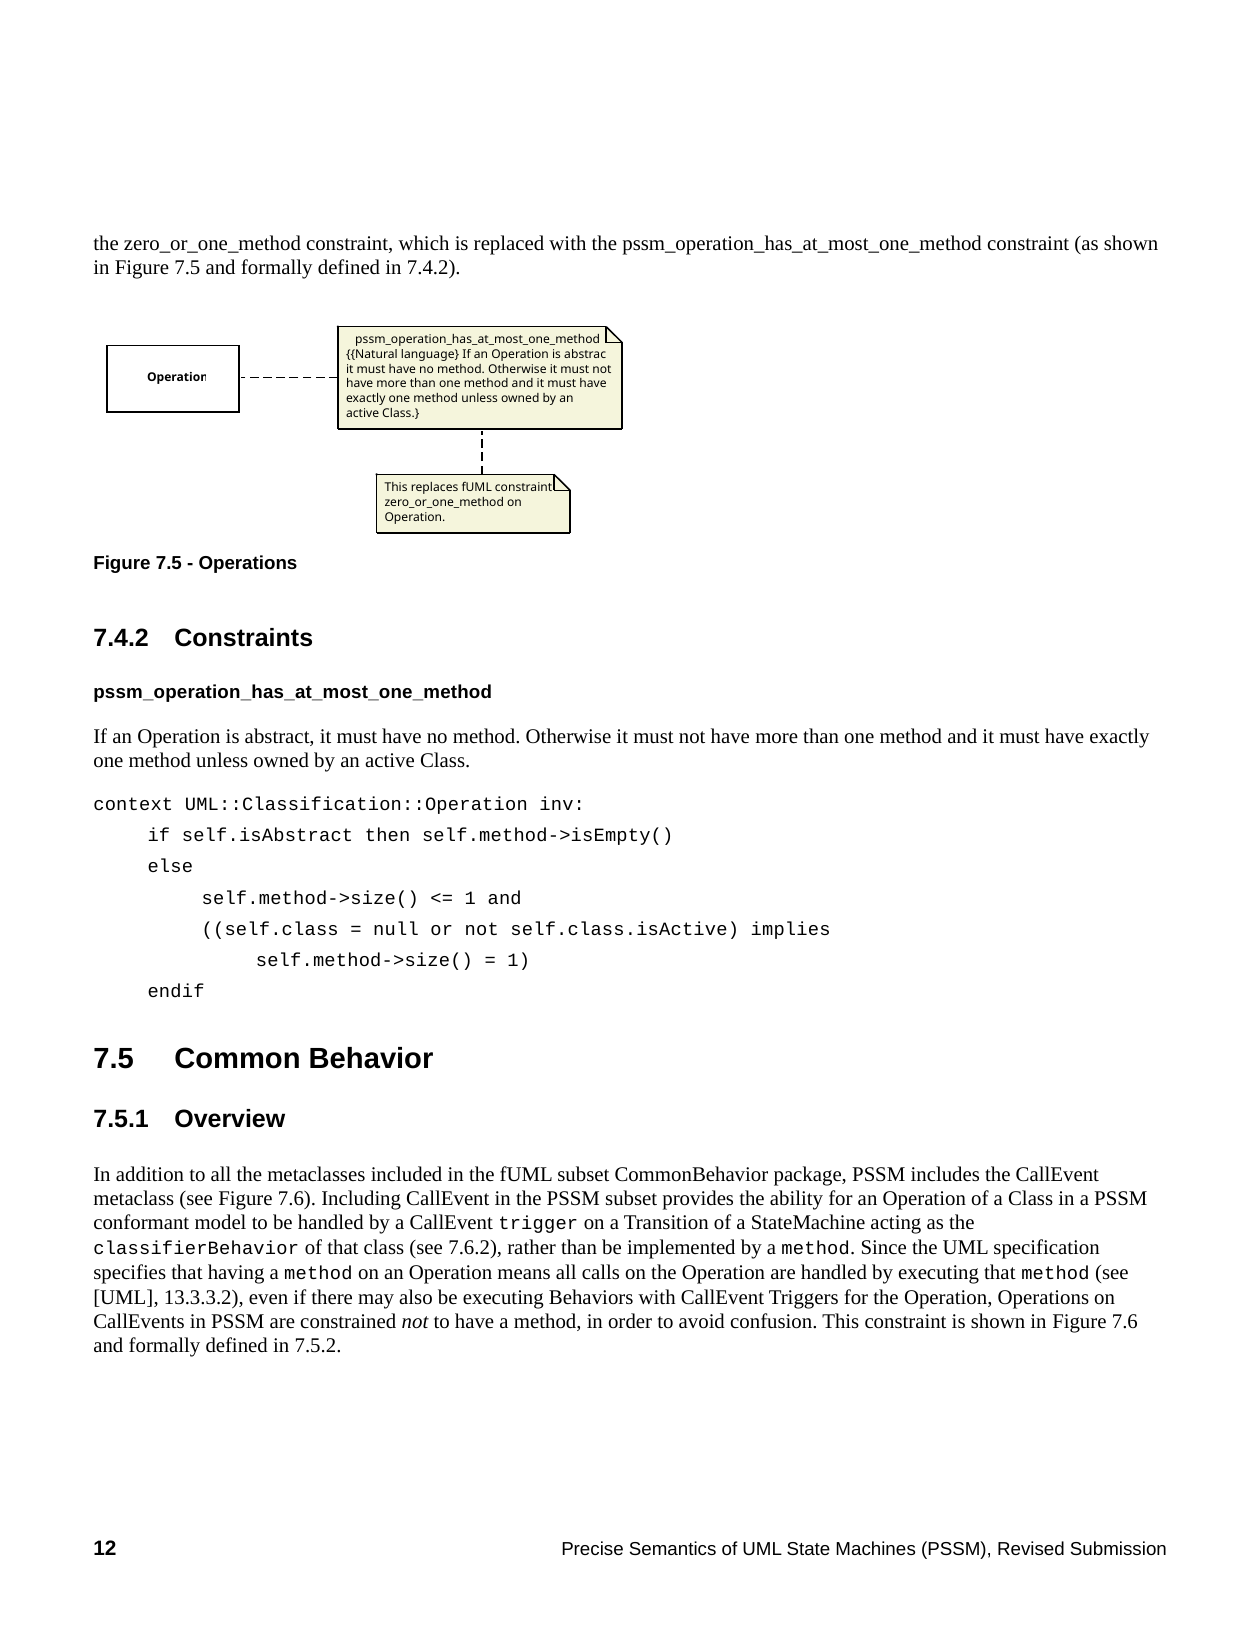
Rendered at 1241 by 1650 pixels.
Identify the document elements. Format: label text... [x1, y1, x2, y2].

text ((self.class = null or not self.class.isActive) implies [93, 918, 1164, 941]
subtitle Overview [93, 1103, 1164, 1133]
text else [93, 856, 1164, 878]
subtitle Common Behavior [93, 1039, 1164, 1074]
text if self.isAbstract then self.method->isEmpty() [93, 824, 1164, 847]
subtitle pssm_operation_has_at_most_one_method [93, 681, 1164, 703]
text If an Operation is abstract, it must have no method. Otherwise it must not have more than one method and it must have exactly one method unless owned by an active Class. [93, 724, 1164, 772]
text self.method->size() = 1) [93, 949, 1164, 972]
text Figure 7.5 - Operations [93, 313, 637, 573]
text the zero_or_one_method constraint, which is replaced with the pssm_operation_has_at_most_one_method constraint (as shown in Figure 7.5 and formally defined in 7.4.2). [93, 231, 1164, 279]
subtitle Constraints [93, 623, 1164, 652]
text endif [93, 981, 1164, 1003]
text In addition to all the metaclasses included in the fUML subset CommonBehavior package, PSSM includes the CallEvent metaclass (see Figure 7.6). Including CallEvent in the PSSM subset provides the ability for an Operation of a Class in a PSSM conformant model to be handled by a CallEvent trigger on a Transition of a StateMachine acting as the classifierBehavior of that class (see 7.6.2), rather than be implemented by a method. Since the UML specification specifies that having a method on an Operation means all calls on the Operation are handled by executing that method (see [UML], 13.3.3.2), even if there may also be executing Behaviors with CallEvent Triggers for the Operation, Operations on CallEvents in PSSM are constrained not to have a method, in order to avoid confusion. This constraint is shown in Figure 7.6 and formally defined in 7.5.2. [93, 1162, 1164, 1357]
text self.method->size() <= 1 and [93, 887, 1164, 910]
text context UML::Classification::Operation inv: [93, 793, 1164, 816]
